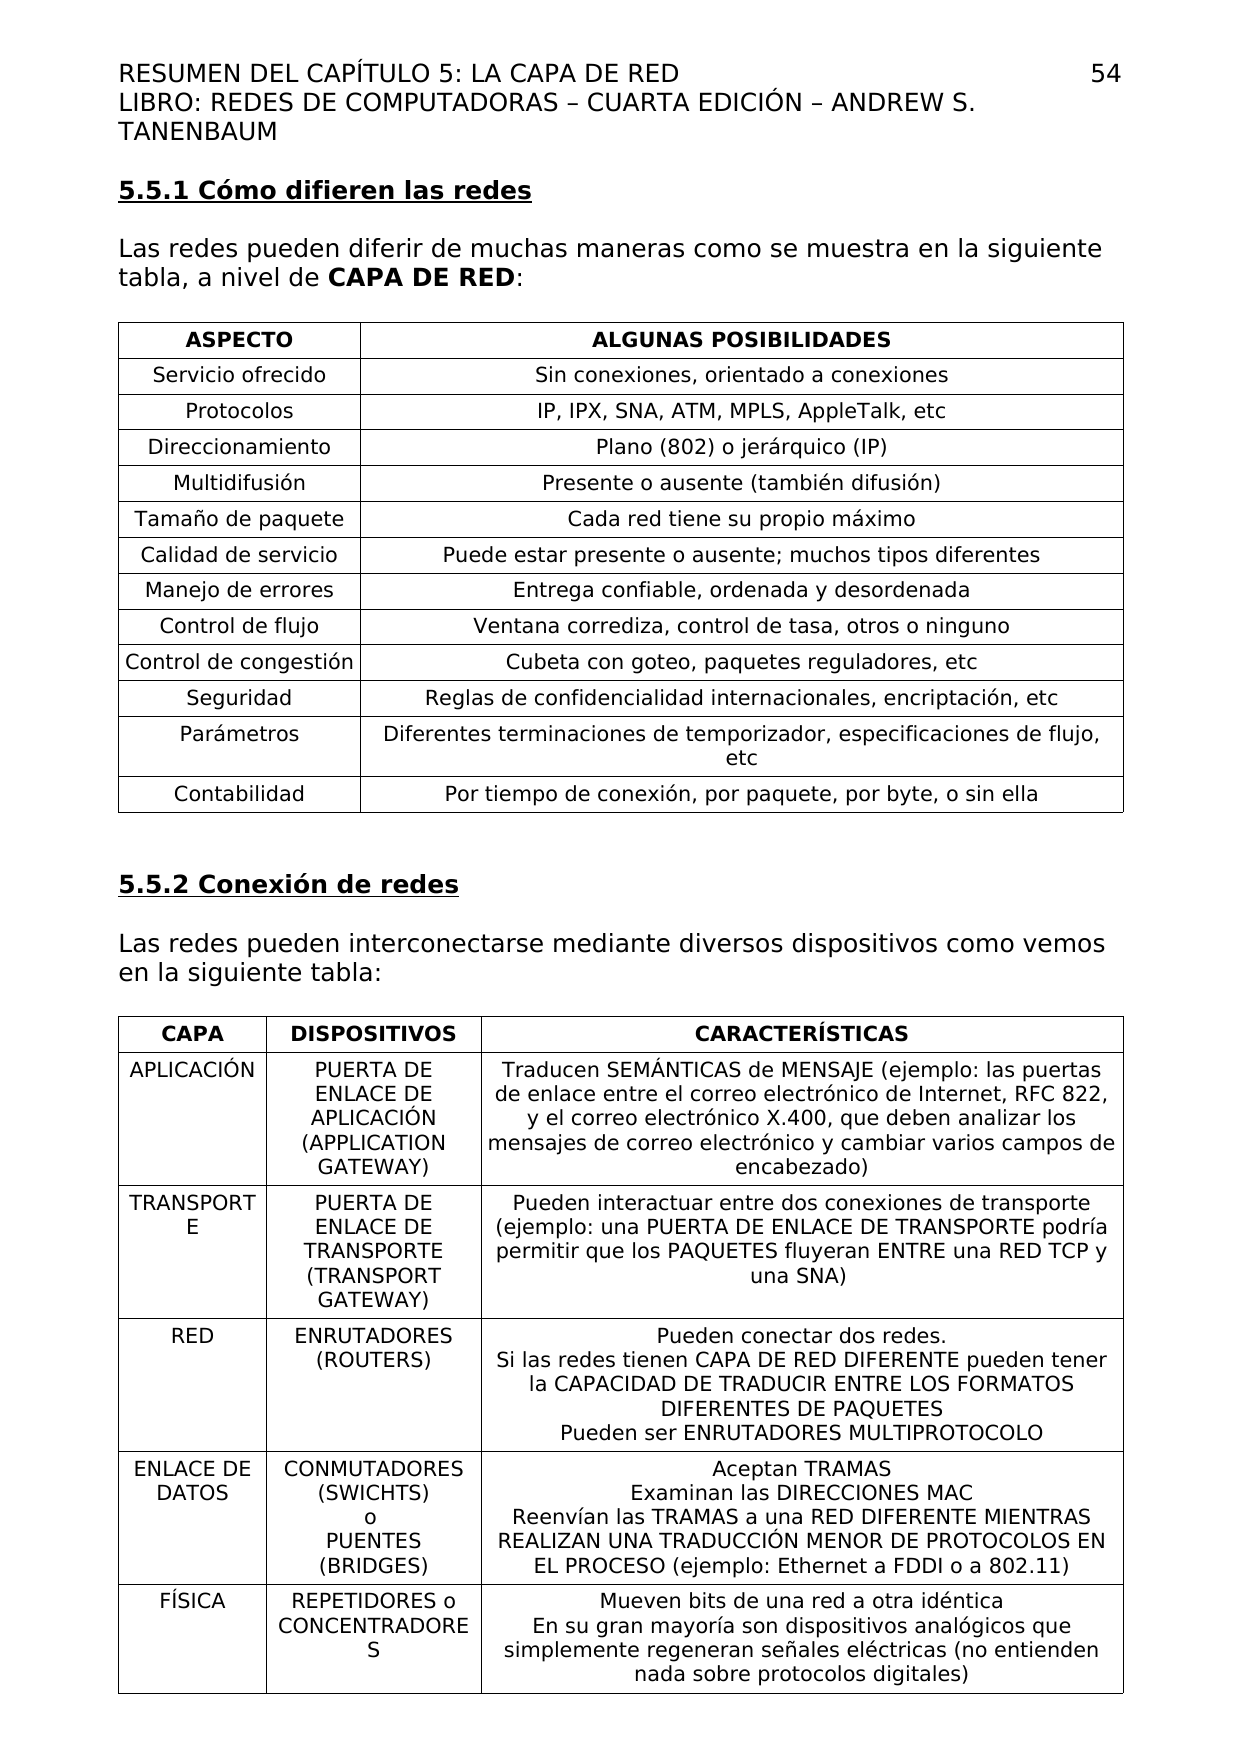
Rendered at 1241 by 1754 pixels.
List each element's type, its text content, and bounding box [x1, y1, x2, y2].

table_cell Reglas de confidencialidad internacionales, encriptación, etc [361, 681, 1123, 716]
table_header CARACTERÍSTICAS [482, 1017, 1123, 1052]
text Las redes pueden interconectarse mediante diversos dispositivos como vemos en la siguiente tabla: [118, 929, 1122, 987]
text 5.5.2 Conexión de redes [118, 870, 1122, 899]
table_cell IP, IPX, SNA, ATM, MPLS, AppleTalk, etc [361, 395, 1123, 429]
table_cell Manejo de errores [119, 574, 360, 608]
table_cell Puede estar presente o ausente; muchos tipos diferentes [361, 538, 1123, 573]
table_cell Entrega confiable, ordenada y desordenada [361, 574, 1123, 608]
table_cell Tamaño de paquete [119, 502, 360, 537]
table_cell Sin conexiones, orientado a conexiones [361, 359, 1123, 393]
table_cell Contabilidad [119, 777, 360, 812]
table_cell Control de congestión [119, 645, 360, 680]
table_cell Aceptan TRAMAS Examinan las DIRECCIONES MAC Reenvían las TRAMAS a una RED DIFERENTE MIENTRAS REALIZAN UNA TRADUCCIÓN MENOR DE PROTOCOLOS EN EL PROCESO (ejemplo: Ethernet a FDDI o a 802.11) [482, 1452, 1123, 1584]
table_cell RED [119, 1319, 266, 1451]
table_cell Diferentes terminaciones de temporizador, especificaciones de flujo, etc [361, 717, 1123, 776]
table_cell Calidad de servicio [119, 538, 360, 573]
table_cell Direccionamiento [119, 430, 360, 465]
table_cell Servicio ofrecido [119, 359, 360, 393]
table_cell Cada red tiene su propio máximo [361, 502, 1123, 537]
table_cell Presente o ausente (también difusión) [361, 466, 1123, 501]
table_cell REPETIDORES o CONCENTRADORES [267, 1585, 481, 1692]
table_cell Seguridad [119, 681, 360, 716]
table_cell FÍSICA [119, 1585, 266, 1692]
table_cell Multidifusión [119, 466, 360, 501]
table_cell Cubeta con goteo, paquetes reguladores, etc [361, 645, 1123, 680]
table_header DISPOSITIVOS [267, 1017, 481, 1052]
table_cell Control de flujo [119, 610, 360, 644]
table_header CAPA [119, 1017, 266, 1052]
table_cell ENLACE DE DATOS [119, 1452, 266, 1584]
table_cell Pueden conectar dos redes. Si las redes tienen CAPA DE RED DIFERENTE pueden tener la CAPACIDAD DE TRADUCIR ENTRE LOS FORMATOS DIFERENTES DE PAQUETES Pueden ser ENRUTADORES MULTIPROTOCOLO [482, 1319, 1123, 1451]
table_cell Pueden interactuar entre dos conexiones de transporte (ejemplo: una PUERTA DE ENLACE DE TRANSPORTE podría permitir que los PAQUETES fluyeran ENTRE una RED TCP y una SNA) [482, 1186, 1123, 1318]
table_cell Por tiempo de conexión, por paquete, por byte, o sin ella [361, 777, 1123, 812]
table_cell Ventana corrediza, control de tasa, otros o ninguno [361, 610, 1123, 644]
text 5.5.1 Cómo difieren las redes [118, 176, 1122, 205]
table_cell TRANSPORTE [119, 1186, 266, 1318]
table_cell Protocolos [119, 395, 360, 429]
table_cell CONMUTADORES (SWICHTS) o PUENTES (BRIDGES) [267, 1452, 481, 1584]
table_cell Mueven bits de una red a otra idéntica En su gran mayoría son dispositivos analógicos que simplemente regeneran señales eléctricas (no entienden nada sobre protocolos digitales) [482, 1585, 1123, 1692]
table_header ASPECTO [119, 323, 360, 358]
table_cell PUERTA DE ENLACE DE TRANSPORTE (TRANSPORT GATEWAY) [267, 1186, 481, 1318]
table_cell Traducen SEMÁNTICAS de MENSAJE (ejemplo: las puertas de enlace entre el correo electrónico de Internet, RFC 822, y el correo electrónico X.400, que deben analizar los mensajes de correo electrónico y cambiar varios campos de encabezado) [482, 1053, 1123, 1185]
table_cell ENRUTADORES (ROUTERS) [267, 1319, 481, 1451]
table_cell PUERTA DE ENLACE DE APLICACIÓN (APPLICATION GATEWAY) [267, 1053, 481, 1185]
table_cell APLICACIÓN [119, 1053, 266, 1185]
table_cell Plano (802) o jerárquico (IP) [361, 430, 1123, 465]
table_header ALGUNAS POSIBILIDADES [361, 323, 1123, 358]
text Las redes pueden diferir de muchas maneras como se muestra en la siguiente tabla, a nivel de CAPA DE RED: [118, 234, 1122, 293]
table_cell Parámetros [119, 717, 360, 776]
